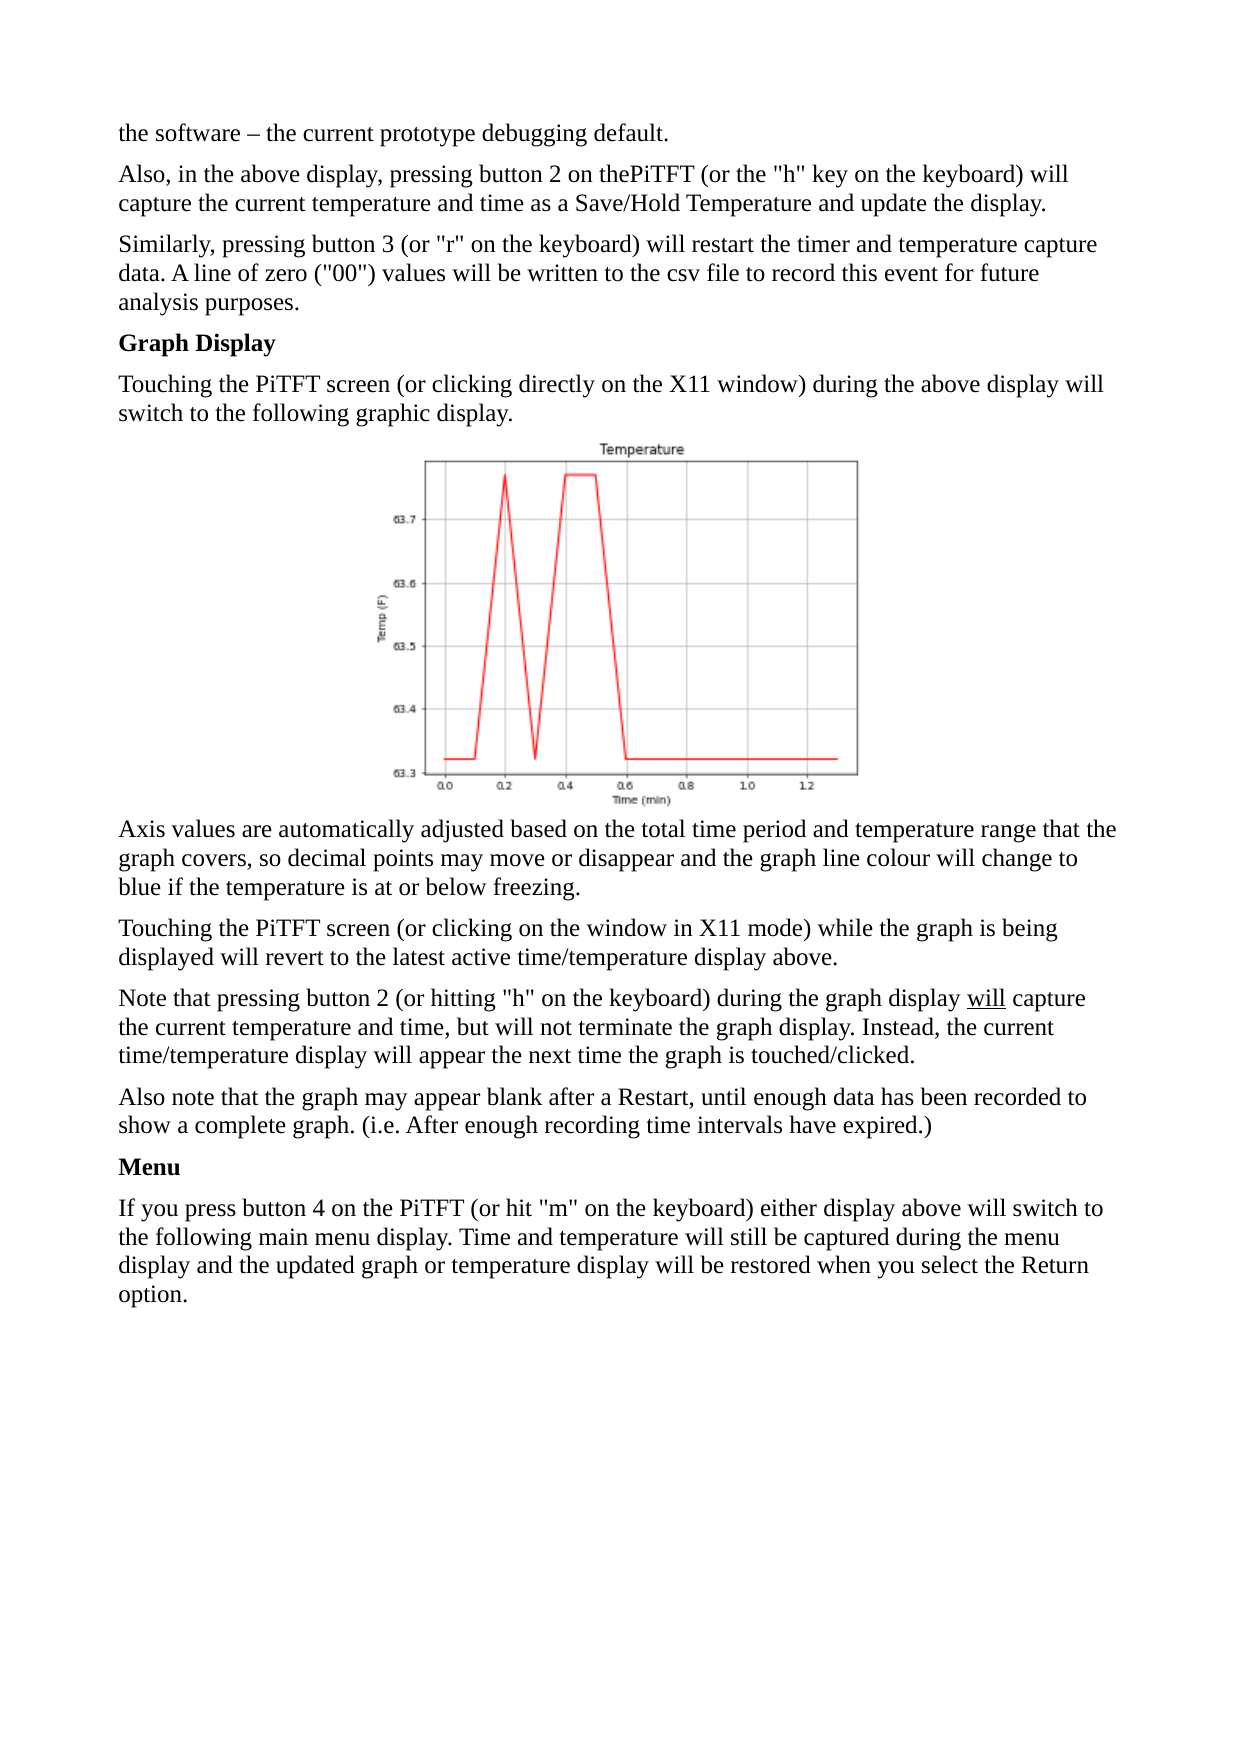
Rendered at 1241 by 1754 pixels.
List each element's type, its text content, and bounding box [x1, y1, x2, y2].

text Also note that the graph may appear blank after a Restart, until enough data has been recorded to show a complete graph. (i.e. After enough recording time intervals have expired.) [118, 1082, 1122, 1139]
text Touching the PiTFT screen (or clicking directly on the X11 window) during the above display will switch to the following graphic display. [118, 369, 1122, 427]
text Note that pressing button 2 (or hitting "h" on the keyboard) during the graph display will capture the current temperature and time, but will not terminate the graph display. Instead, the current time/temperature display will appear the next time the graph is touched/clicked. [118, 983, 1122, 1069]
text Axis values are automatically adjusted based on the total time period and temperature range that the graph covers, so decimal points may move or disappear and the graph line colour will change to blue if the temperature is at or below freezing. [118, 439, 1122, 901]
text Menu [118, 1152, 1122, 1181]
text the software – the current prototype debugging default. [118, 118, 1122, 147]
text Similarly, pressing button 3 (or "r" on the keyboard) will restart the timer and temperature capture data. A line of zero ("00") values will be written to the csv file to record this event for future analysis purposes. [118, 229, 1122, 316]
text Also, in the above display, pressing button 2 on thePiTFT (or the "h" key on the keyboard) will capture the current temperature and time as a Save/Hold Temperature and update the display. [118, 159, 1122, 217]
text Touching the PiTFT screen (or clicking on the window in X11 mode) while the graph is being displayed will revert to the latest active time/temperature display above. [118, 913, 1122, 971]
text If you press button 4 on the PiTFT (or hit "m" on the keyboard) either display above will switch to the following main menu display. Time and temperature will still be captured during the menu display and the updated graph or temperature display will be restored when you select the Return option. [118, 1193, 1122, 1308]
text Graph Display [118, 328, 1122, 357]
picture [370, 439, 870, 815]
